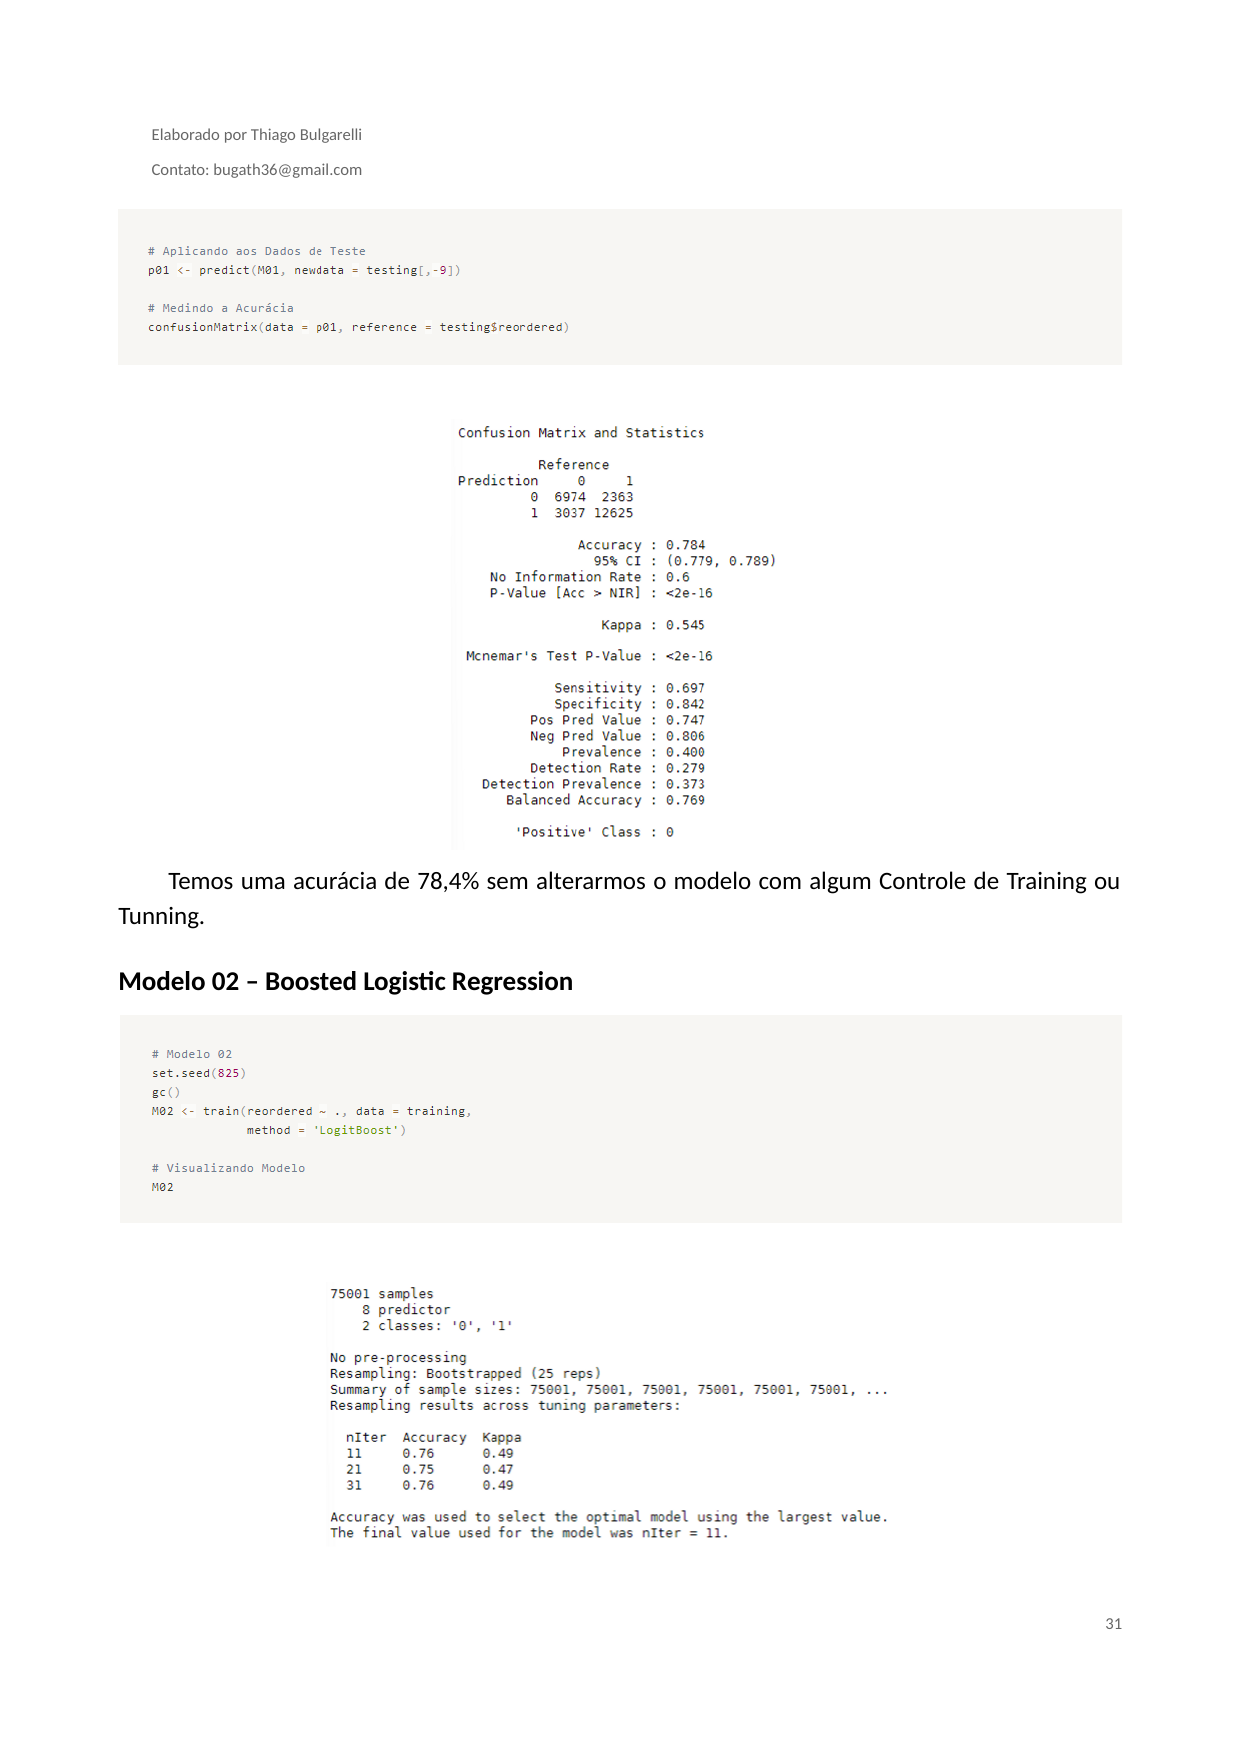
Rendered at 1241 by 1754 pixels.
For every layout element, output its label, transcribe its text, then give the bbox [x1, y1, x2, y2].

text Temos uma acurácia de 78,4% sem alterarmos o modelo com algum Controle de Training ou Tunning. [118, 865, 1122, 931]
subtitle Modelo 02 – Boosted Logistic Regression [118, 964, 1122, 997]
picture [118, 1015, 1123, 1223]
picture [118, 209, 1123, 365]
picture [325, 1276, 915, 1547]
